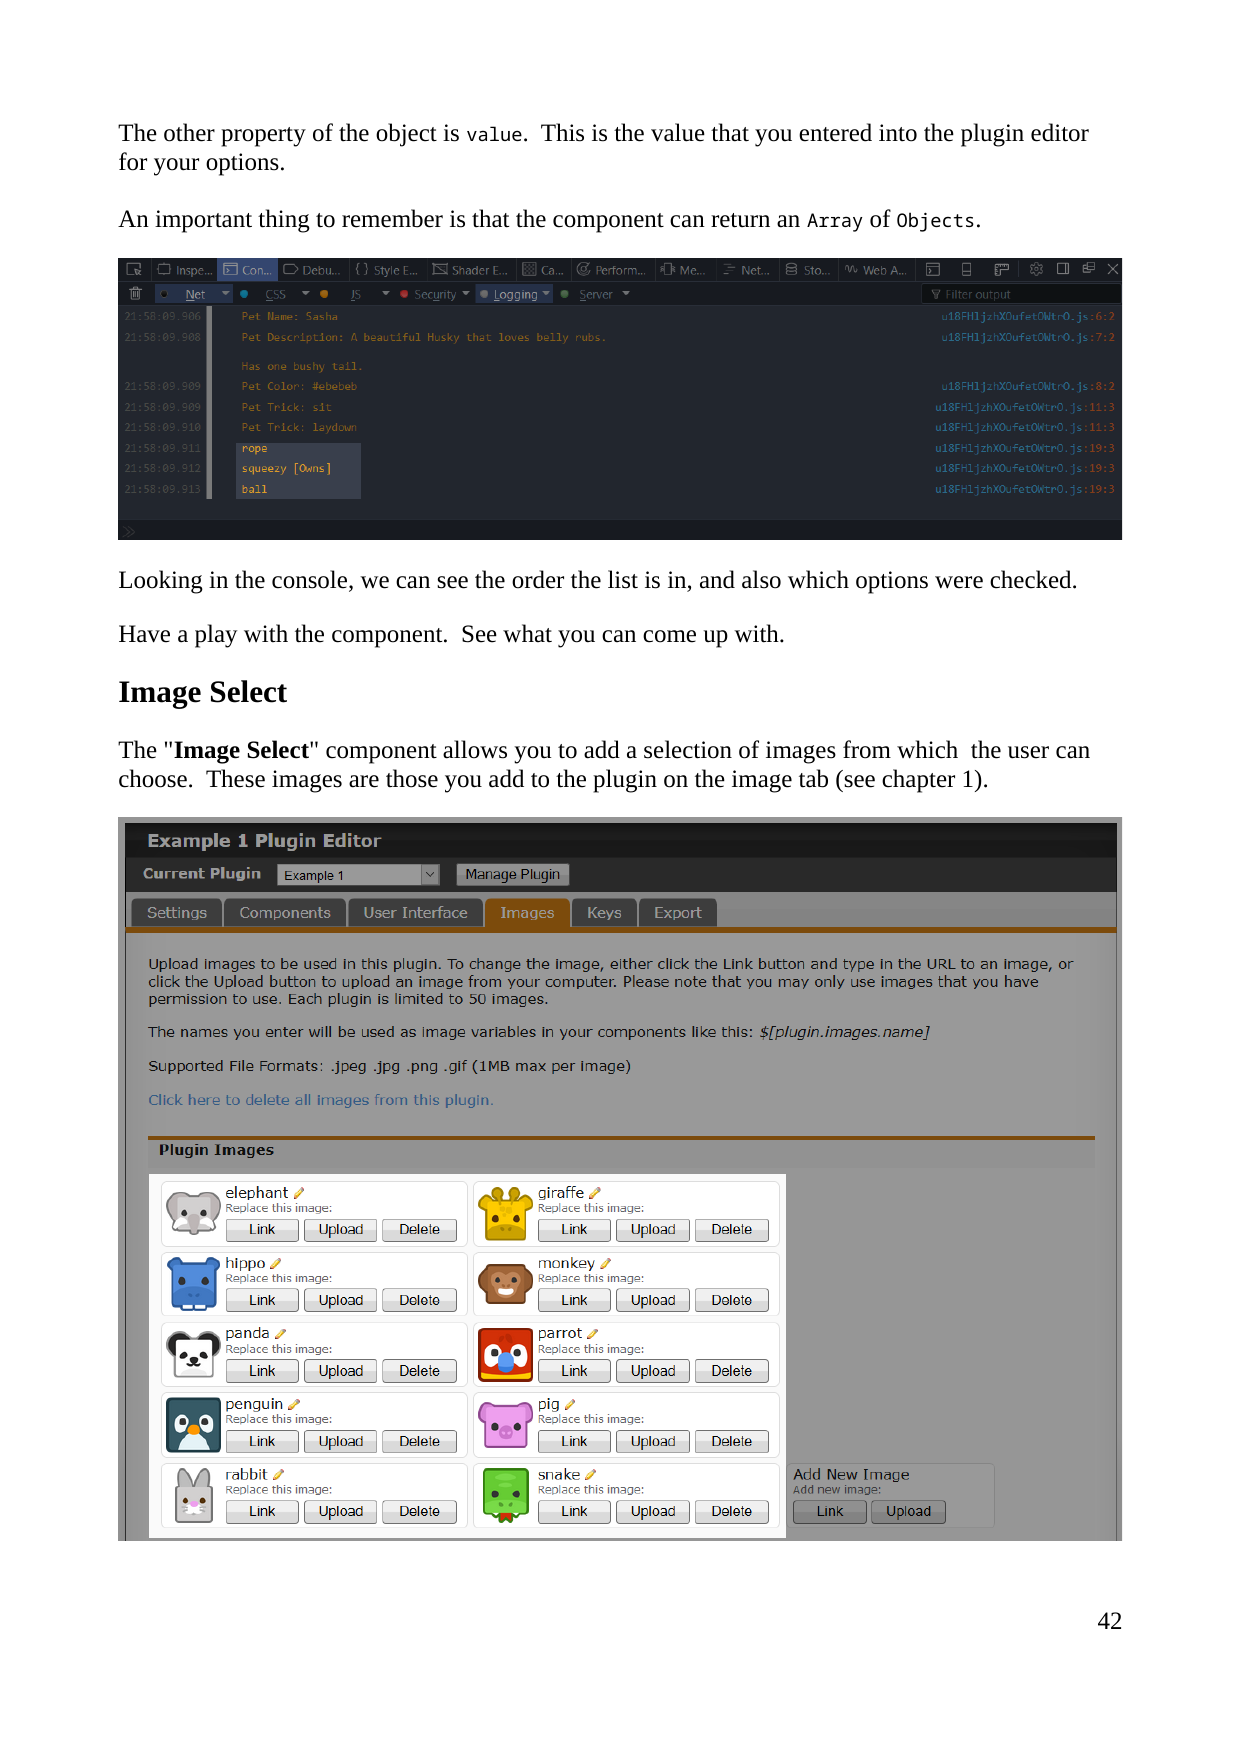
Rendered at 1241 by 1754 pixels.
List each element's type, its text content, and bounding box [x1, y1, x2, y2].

text An important thing to remember is that the component can return an Array of Objects. [118, 204, 1122, 233]
picture [118, 817, 1123, 1541]
text The other property of the object is value. This is the value that you entered into the plugin editor for your options. [118, 118, 1122, 204]
text The "Image Select" component allows you to add a selection of images from which the user can choose. These images are those you add to the plugin on the image tab (see chapter 1). [118, 735, 1122, 792]
text Image Select [118, 673, 1122, 709]
picture [118, 258, 1123, 540]
text Looking in the console, we can see the order the list is in, and also which options were checked. [118, 565, 1122, 594]
text Have a play with the component. See what you can come up with. [118, 619, 1122, 648]
